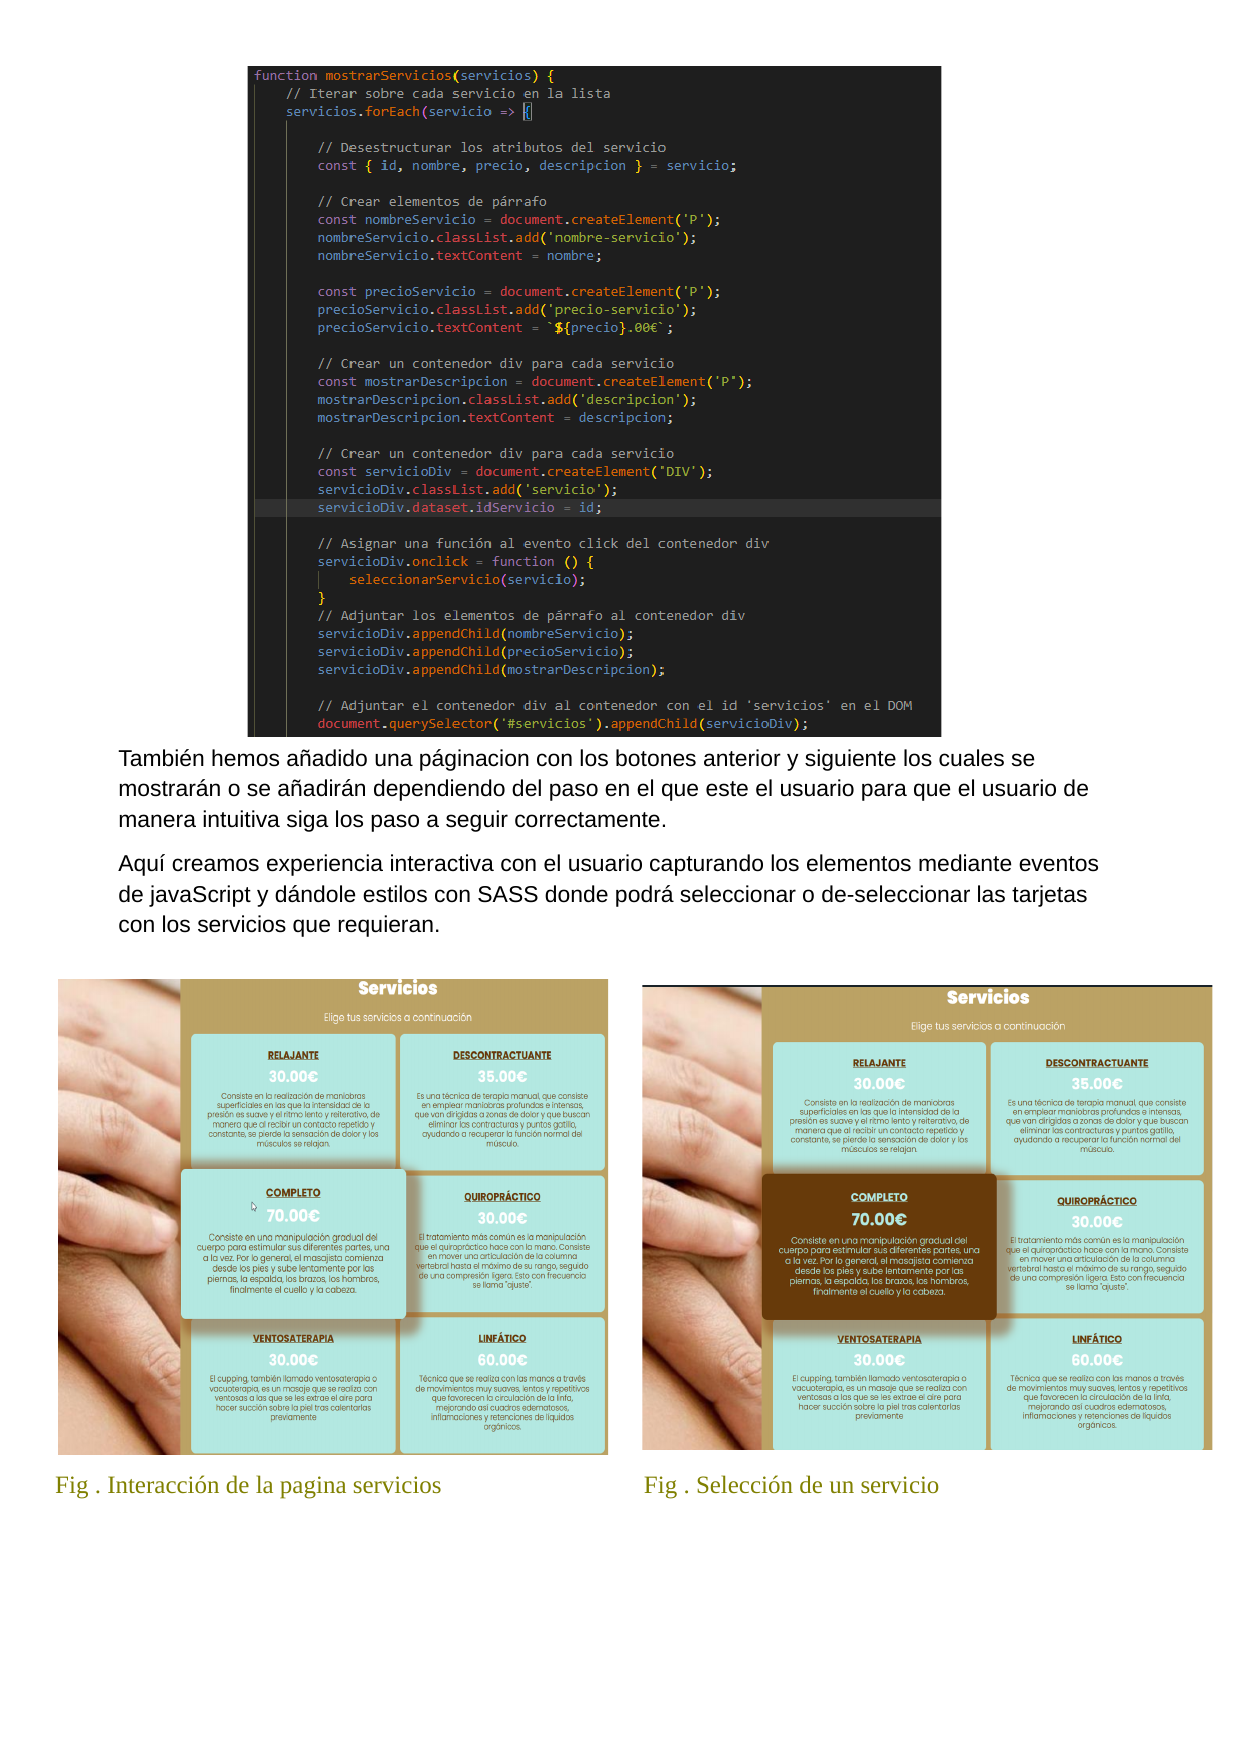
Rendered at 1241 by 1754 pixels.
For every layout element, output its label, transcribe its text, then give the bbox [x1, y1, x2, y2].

picture [247, 66, 942, 737]
text Aquí creamos experiencia interactiva con el usuario capturando los elementos mediante eventos de javaScript y dándole estilos con SASS donde podrá seleccionar o de-seleccionar las tarjetas con los servicios que requieran. [118, 850, 1122, 937]
picture [58, 979, 609, 1455]
picture [642, 985, 1213, 1450]
text También hemos añadido una páginacion con los botones anterior y siguiente los cuales se mostrarán o se añadirán dependiendo del paso en el que este el usuario para que el usuario de manera intuitiva siga los paso a seguir correctamente. [118, 745, 1122, 832]
